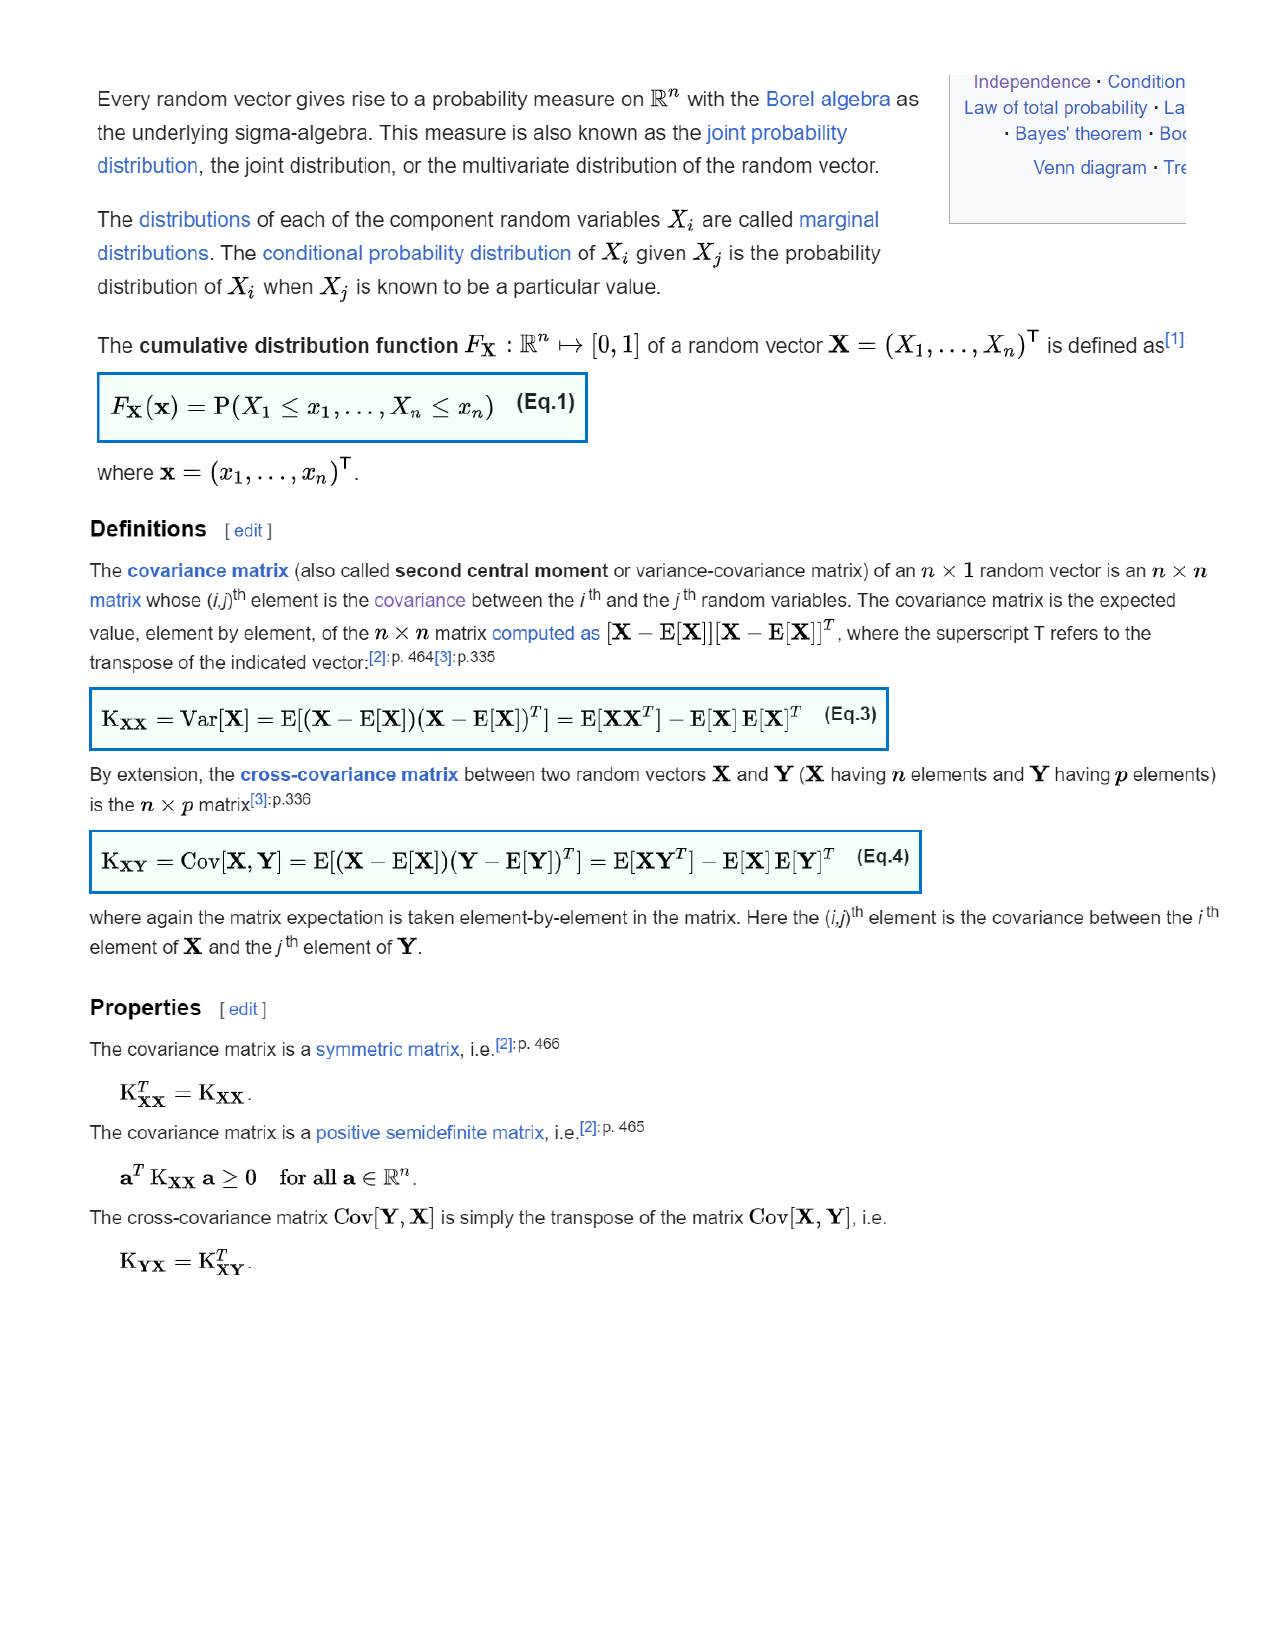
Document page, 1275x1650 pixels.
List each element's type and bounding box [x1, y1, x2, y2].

picture [75, 510, 1239, 1281]
picture [75, 75, 1187, 492]
